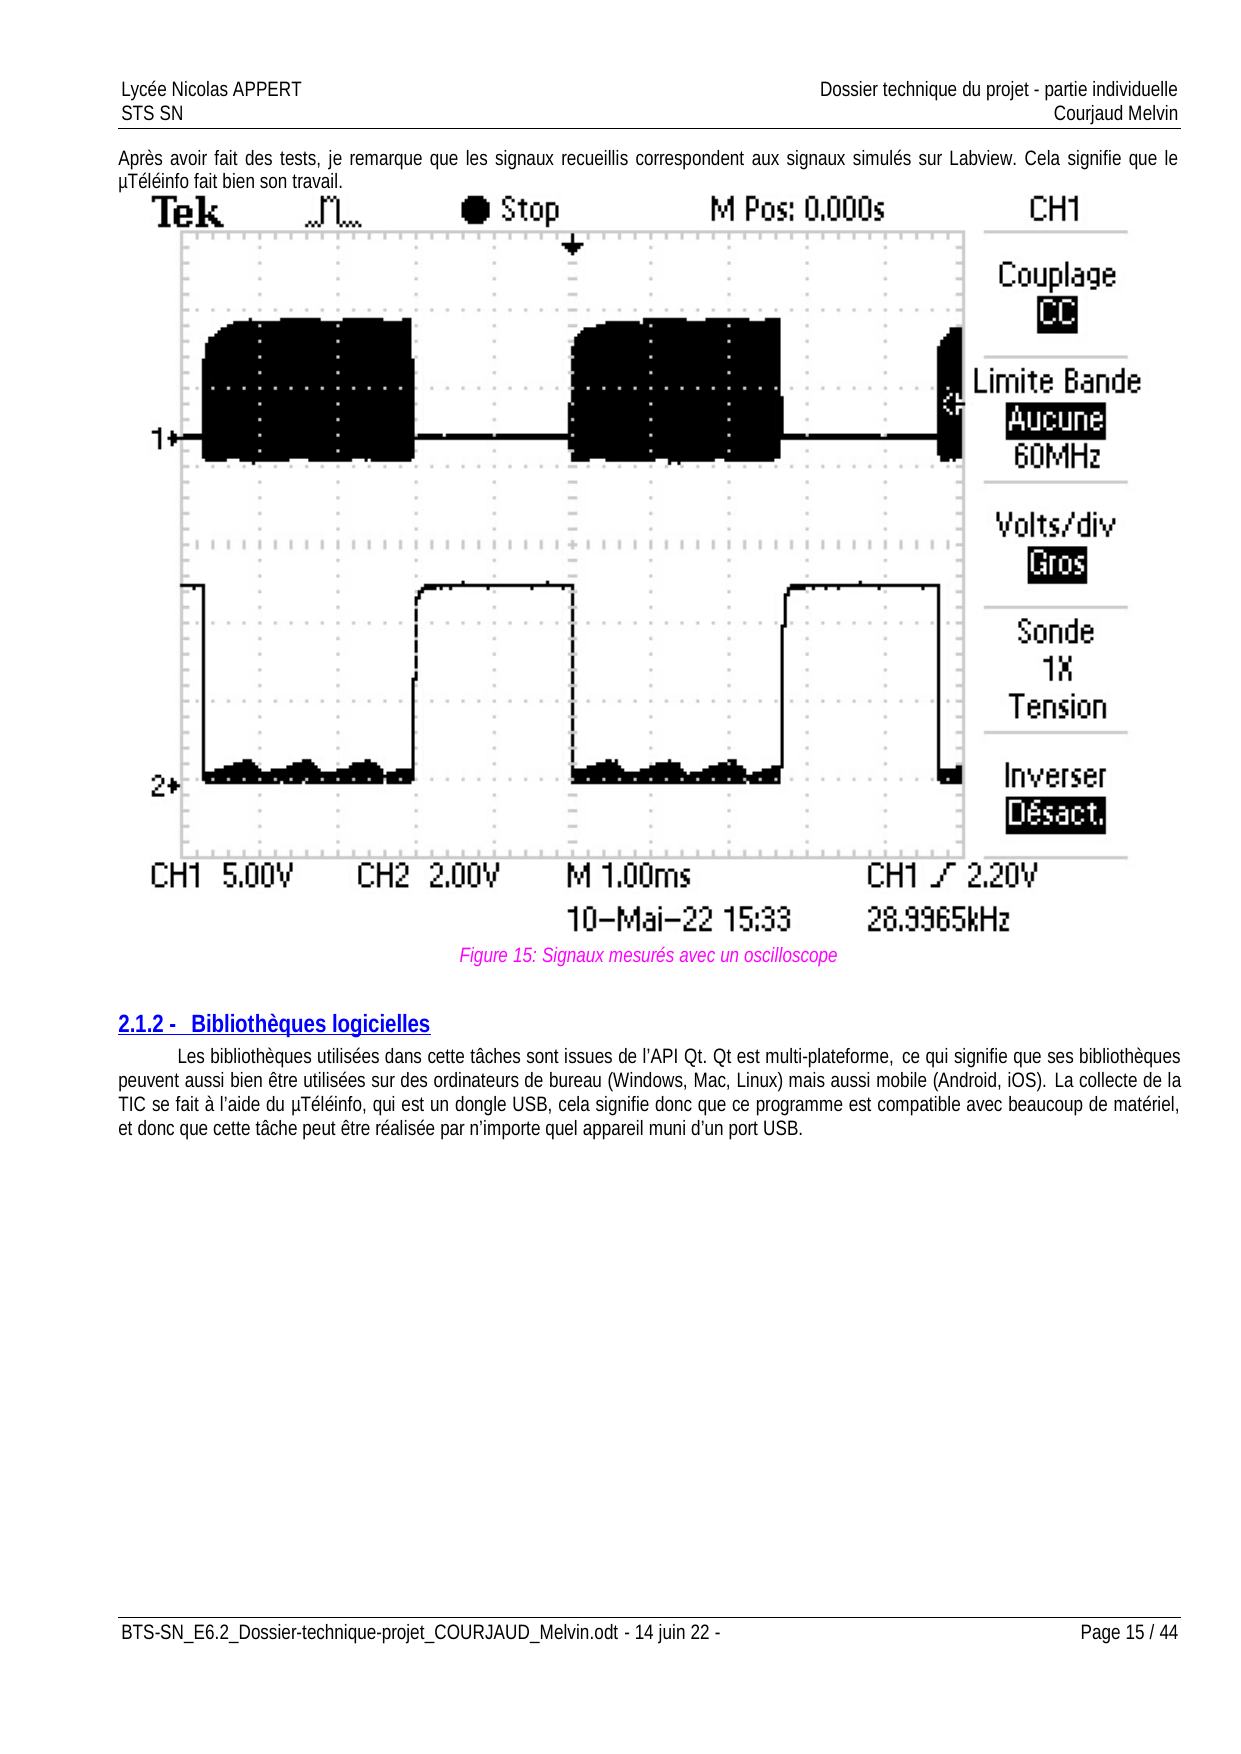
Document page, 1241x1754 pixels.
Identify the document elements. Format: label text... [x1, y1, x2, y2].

subtitle Bibliothèques logicielles [118, 1009, 1181, 1038]
text Après avoir fait des tests, je remarque que les signaux recueillis correspondent aux signaux simulés sur Labview. Cela signifie que le µTéléinfo fait bien son travail. [118, 145, 1181, 193]
text Les bibliothèques utilisées dans cette tâches sont issues de l’API Qt. Qt est multi-plateforme, ce qui signifie que ses bibliothèques peuvent aussi bien être utilisées sur des ordinateurs de bureau (Windows, Mac, Linux) mais aussi mobile (Android, iOS). La collecte de la TIC se fait à l’aide du µTéléinfo, qui est un dongle USB, cela signifie donc que ce programme est compatible avec beaucoup de matériel, et donc que cette tâche peut être réalisée par n’importe quel appareil muni d’un port USB. [118, 1044, 1181, 1140]
text Figure 15: Signaux mesurés avec un oscilloscope [149, 944, 1149, 967]
picture [149, 193, 1150, 944]
